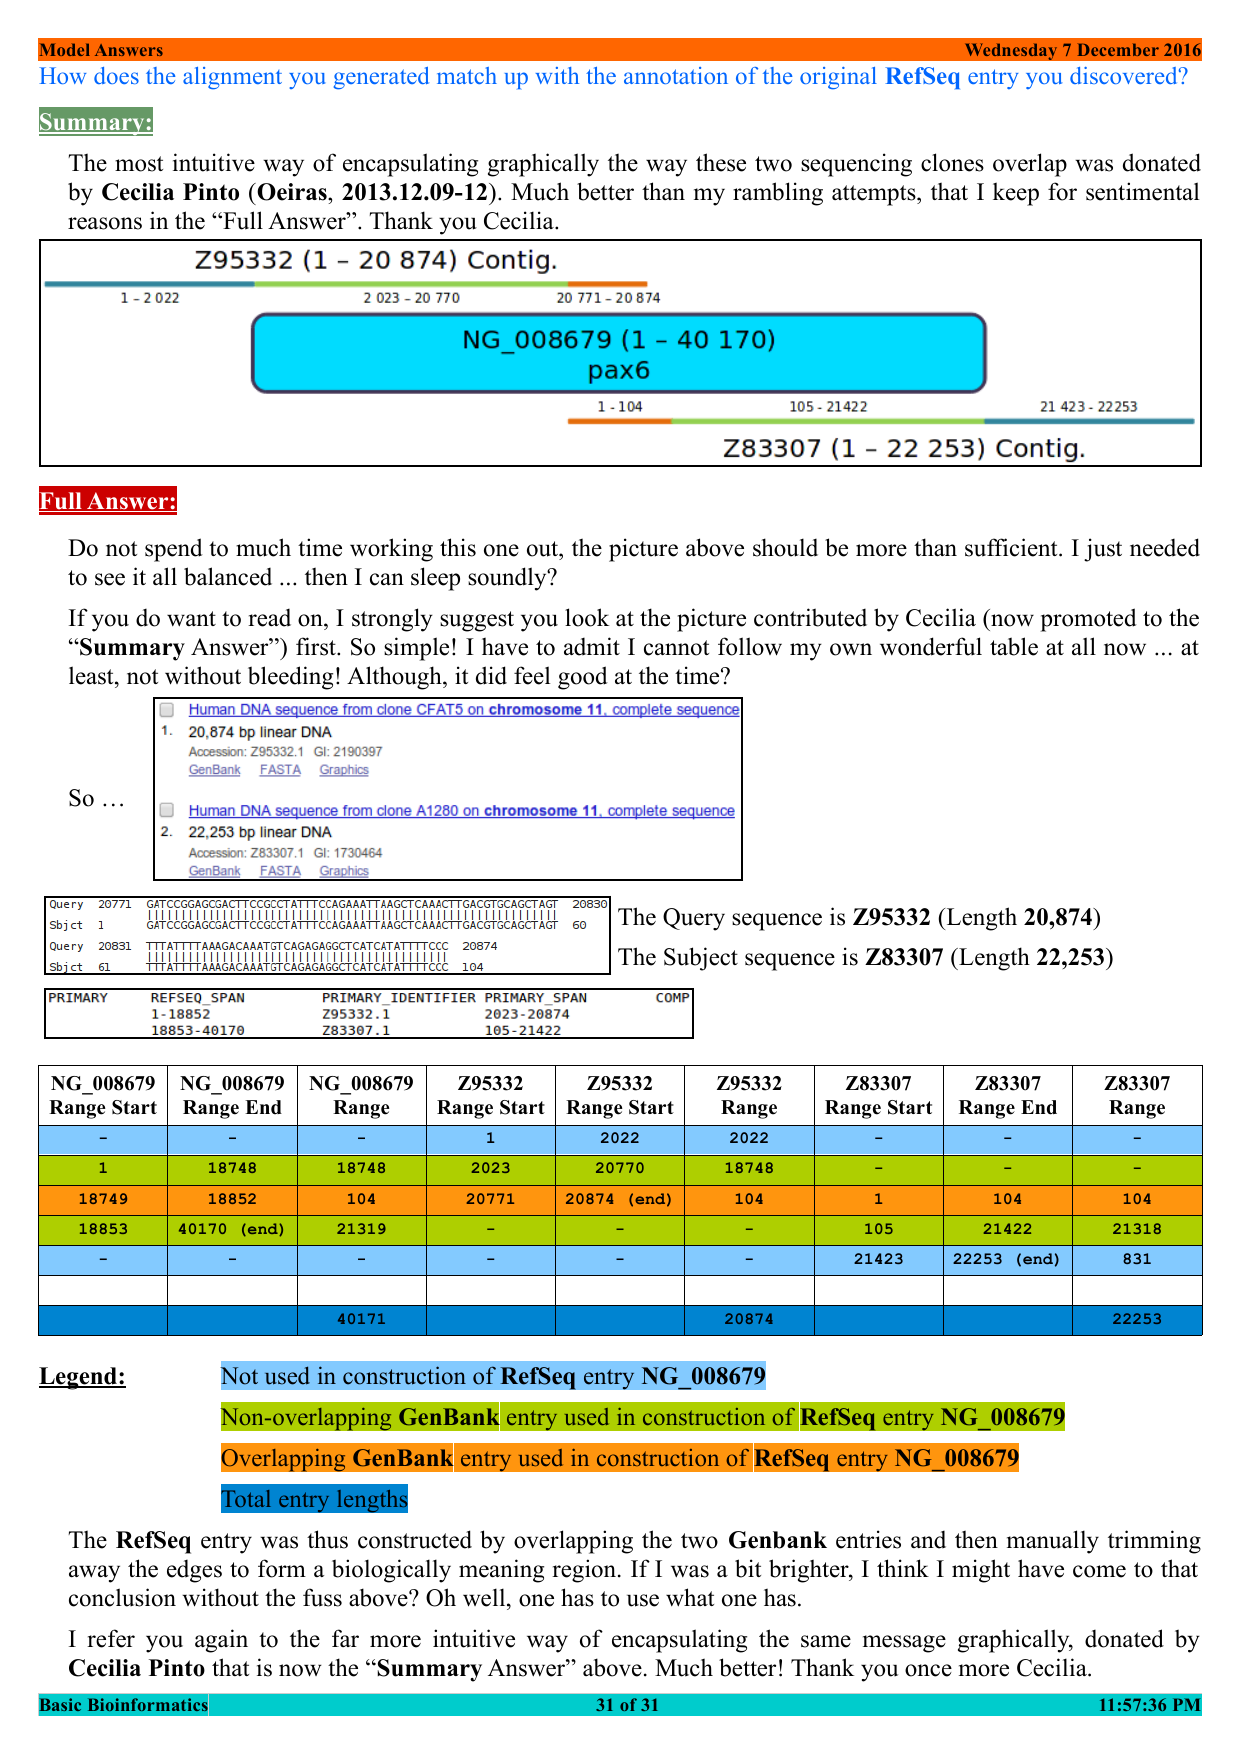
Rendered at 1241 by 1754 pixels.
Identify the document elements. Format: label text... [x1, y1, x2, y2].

table_cell 104 [685, 1186, 814, 1215]
text I refer you again to the far more intuitive way of encapsulating the same message graphically, donated by Cecilia Pinto that is now the “Summary Answer” above. Much better! Thank you once more Cecilia. [68, 1623, 1202, 1682]
table_header Z83307 Range End [944, 1066, 1072, 1124]
table_header NG_008679 Range [298, 1066, 426, 1124]
table_cell - [298, 1246, 426, 1275]
table_cell 18748 [298, 1156, 426, 1185]
table_cell - [168, 1246, 297, 1275]
table_header Z95332 Range Start [427, 1066, 555, 1124]
text The Query sequence is Z95332 (Length 20,874) [611, 901, 1202, 931]
text The RefSeq entry was thus constructed by overlapping the two Genbank entries and then manually trimming away the edges to form a biologically meaning region. If I was a bit brighter, I think I might have come to that conclusion without the fuss above? Oh well, one has to use what one has. [68, 1524, 1202, 1612]
table_cell 21319 [298, 1216, 426, 1245]
text Do not spend to much time working this one out, the picture above should be more than sufficient. I just needed to see it all balanced ... then I can sleep soundly? [68, 533, 1202, 591]
table_cell 20874 (end) [556, 1186, 684, 1215]
table_cell [1073, 1276, 1202, 1305]
table_cell 40170 (end) [168, 1216, 297, 1245]
table_cell 21422 [944, 1216, 1072, 1245]
text How does the alignment you generated match up with the annotation of the original RefSeq entry you discovered? [38, 61, 1202, 89]
table_cell - [556, 1246, 684, 1275]
table_cell 2022 [685, 1126, 814, 1154]
table_cell 18748 [168, 1156, 297, 1185]
table_cell 40171 [298, 1306, 426, 1335]
table_cell 2022 [556, 1126, 684, 1154]
table_cell 22253 (end) [944, 1246, 1072, 1275]
table_cell - [685, 1216, 814, 1245]
picture [46, 990, 692, 1037]
text Overlapping GenBank entry used in construction of RefSeq entry NG_008679 [38, 1443, 1202, 1472]
table_cell - [944, 1126, 1072, 1154]
table_cell 21318 [1073, 1216, 1202, 1245]
table_cell [298, 1276, 426, 1305]
table_cell - [1073, 1156, 1202, 1185]
table_cell - [168, 1126, 297, 1154]
table_cell [685, 1276, 814, 1305]
text [743, 783, 1202, 812]
table_cell 104 [944, 1186, 1072, 1215]
table_header NG_008679 Range End [168, 1066, 297, 1124]
table_cell - [298, 1126, 426, 1154]
table_cell [427, 1306, 555, 1335]
picture [41, 241, 1200, 465]
table_cell 18749 [39, 1186, 167, 1215]
table_cell - [944, 1156, 1072, 1185]
picture [46, 898, 609, 973]
table_cell [168, 1306, 297, 1335]
text Total entry lengths [38, 1484, 1202, 1513]
table_cell 1 [815, 1186, 943, 1215]
table_cell 105 [815, 1216, 943, 1245]
table_cell 2023 [427, 1156, 555, 1185]
table_header Z83307 Range Start [815, 1066, 943, 1124]
table_cell 20770 [556, 1156, 684, 1185]
table_cell 20771 [427, 1186, 555, 1215]
table_header Z83307 Range [1073, 1066, 1202, 1124]
table_cell [168, 1276, 297, 1305]
table_header NG_008679 Range Start [39, 1066, 167, 1124]
table_cell 22253 [1073, 1306, 1202, 1335]
table_cell [556, 1276, 684, 1305]
table_cell - [39, 1246, 167, 1275]
table_cell - [427, 1246, 555, 1275]
table_cell [556, 1306, 684, 1335]
table_cell [427, 1276, 555, 1305]
table_cell - [685, 1246, 814, 1275]
table_cell - [427, 1216, 555, 1245]
text The Subject sequence is Z83307 (Length 22,253) [611, 942, 1202, 971]
text If you do want to read on, I strongly suggest you look at the picture contributed by Cecilia (now promoted to the “Summary Answer”) first. So simple! I have to admit I cannot follow my own wonderful table at all now ... at least, not without bleeding! Although, it did feel good at the time? [68, 602, 1202, 690]
text Non-overlapping GenBank entry used in construction of RefSeq entry NG_008679 [38, 1402, 1202, 1431]
text Legend: Not used in construction of RefSeq entry NG_008679 [38, 1361, 1202, 1390]
text Summary: [38, 107, 1202, 136]
table_cell 18853 [39, 1216, 167, 1245]
table_cell [815, 1276, 943, 1305]
table_cell 1 [427, 1126, 555, 1154]
table_cell 831 [1073, 1246, 1202, 1275]
text Full Answer: [38, 486, 1202, 515]
table_cell 18748 [685, 1156, 814, 1185]
text The most intuitive way of encapsulating graphically the way these two sequencing clones overlap was donated by Cecilia Pinto (Oeiras, 2013.12.09-12). Much better than my rambling attempts, that I keep for sentimental reasons in the “Full Answer”. Thank you Cecilia. [68, 148, 1202, 235]
table_cell [944, 1306, 1072, 1335]
table_cell - [815, 1126, 943, 1154]
table_cell - [1073, 1126, 1202, 1154]
table_cell 104 [298, 1186, 426, 1215]
table_header Z95332 Range [685, 1066, 814, 1124]
table_cell 1 [39, 1156, 167, 1185]
table_cell - [556, 1216, 684, 1245]
text So … [68, 783, 153, 812]
table_cell [39, 1276, 167, 1305]
table_cell 18852 [168, 1186, 297, 1215]
table_cell - [815, 1156, 943, 1185]
table_cell [815, 1306, 943, 1335]
table_cell 104 [1073, 1186, 1202, 1215]
table_cell 20874 [685, 1306, 814, 1335]
picture [155, 699, 741, 879]
table_cell 21423 [815, 1246, 943, 1275]
table_cell [944, 1276, 1072, 1305]
table_header Z95332 Range Start [556, 1066, 684, 1124]
table_cell [39, 1306, 167, 1335]
